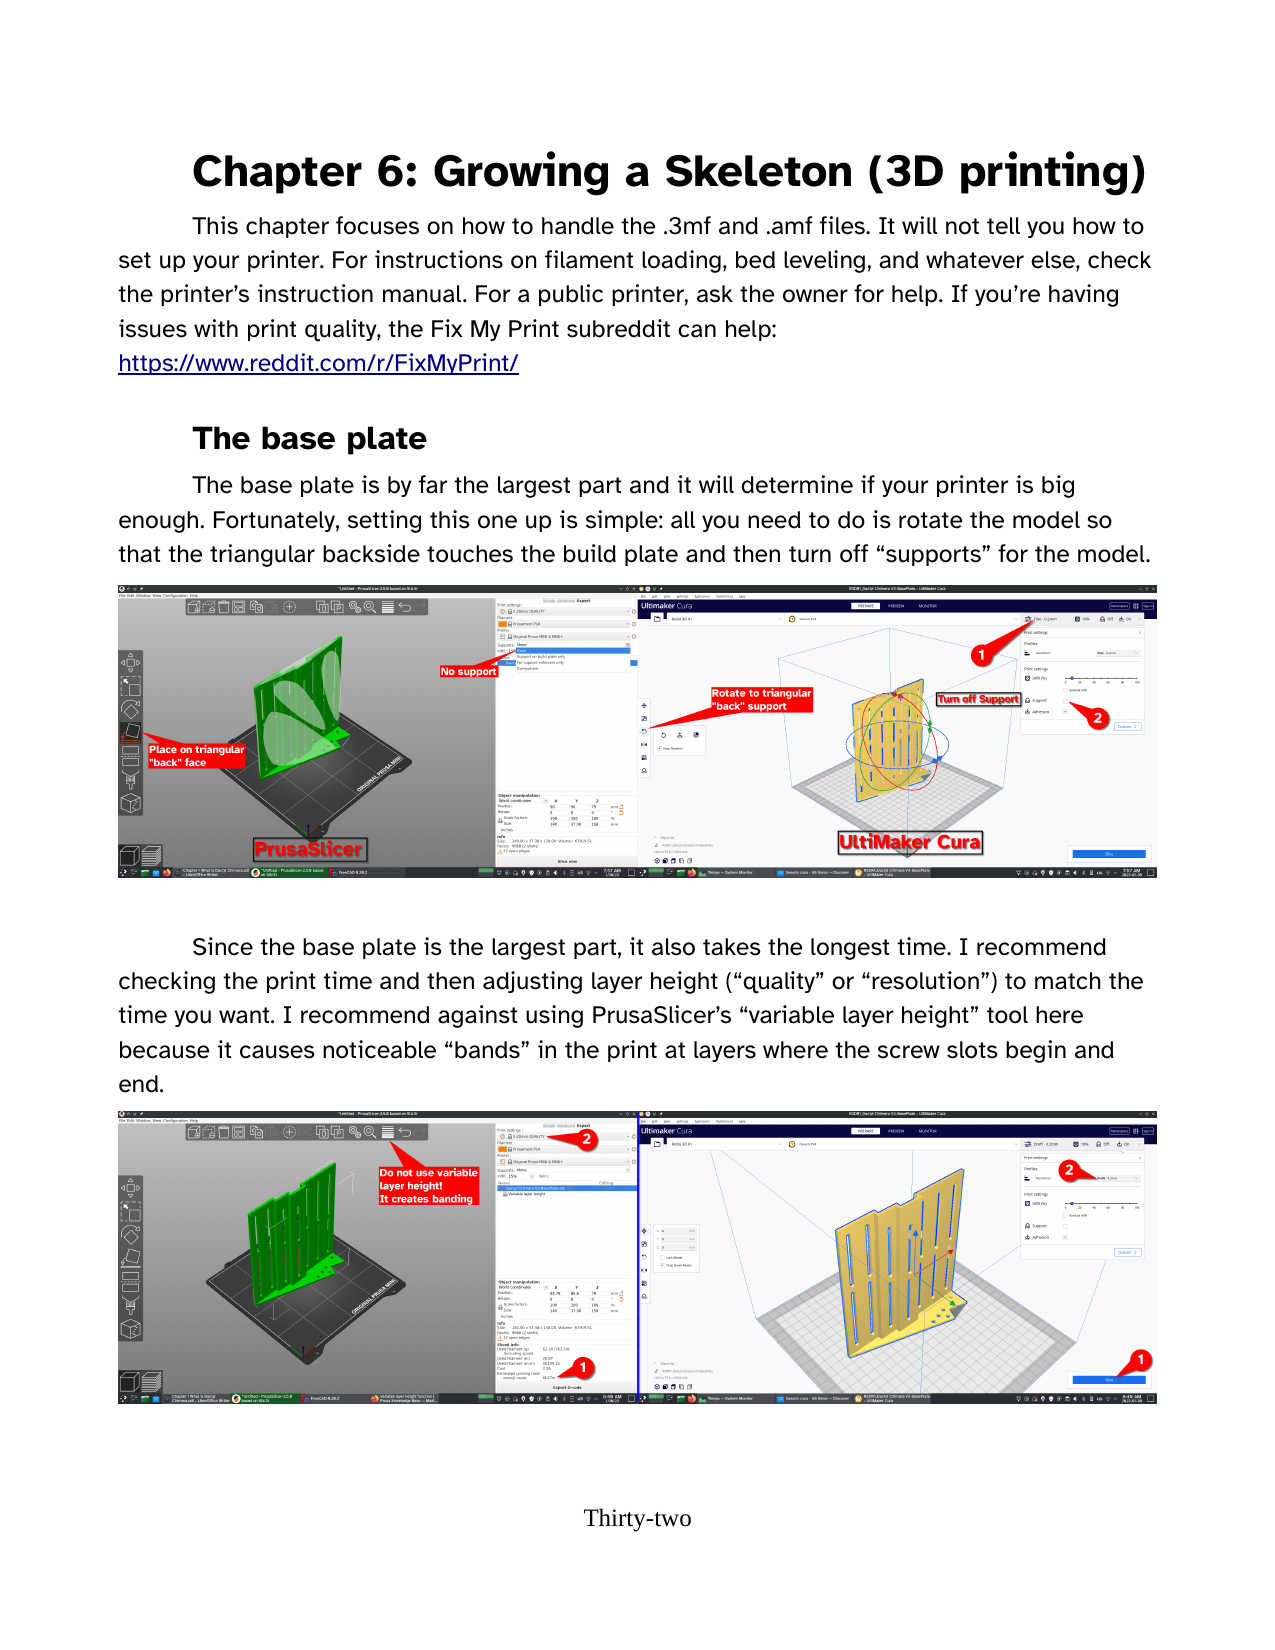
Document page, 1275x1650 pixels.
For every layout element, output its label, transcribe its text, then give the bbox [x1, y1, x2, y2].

picture [118, 1111, 1157, 1404]
text The base plate is by far the largest part and it will determine if your printer is big enough. Fortunately, setting this one up is simple: all you need to do is rotate the model so that the triangular backside touches the build plate and then turn off “supports” for the model. [118, 470, 1157, 569]
text This chapter focuses on how to handle the .3mf and .amf files. It will not tell you how to set up your printer. For instructions on filament loading, bed leveling, and whatever else, check the printer’s instruction manual. For a public printer, ask the owner for help. If you’re having issues with print quality, the Fix My Print subreddit can help: https://www.reddit.com/r/FixMyPrint/ [118, 211, 1157, 378]
picture [118, 585, 1157, 878]
subtitle Chapter 6: Growing a Skeleton (3D printing) [118, 143, 1157, 198]
subtitle The base plate [118, 418, 1157, 458]
text Since the base plate is the largest part, it also takes the longest time. I recommend checking the print time and then adjusting layer height (“quality” or “resolution”) to match the time you want. I recommend against using PrusaSlicer’s “variable layer height” tool here because it causes noticeable “bands” in the print at layers where the screw slots begin and end. [118, 931, 1157, 1099]
